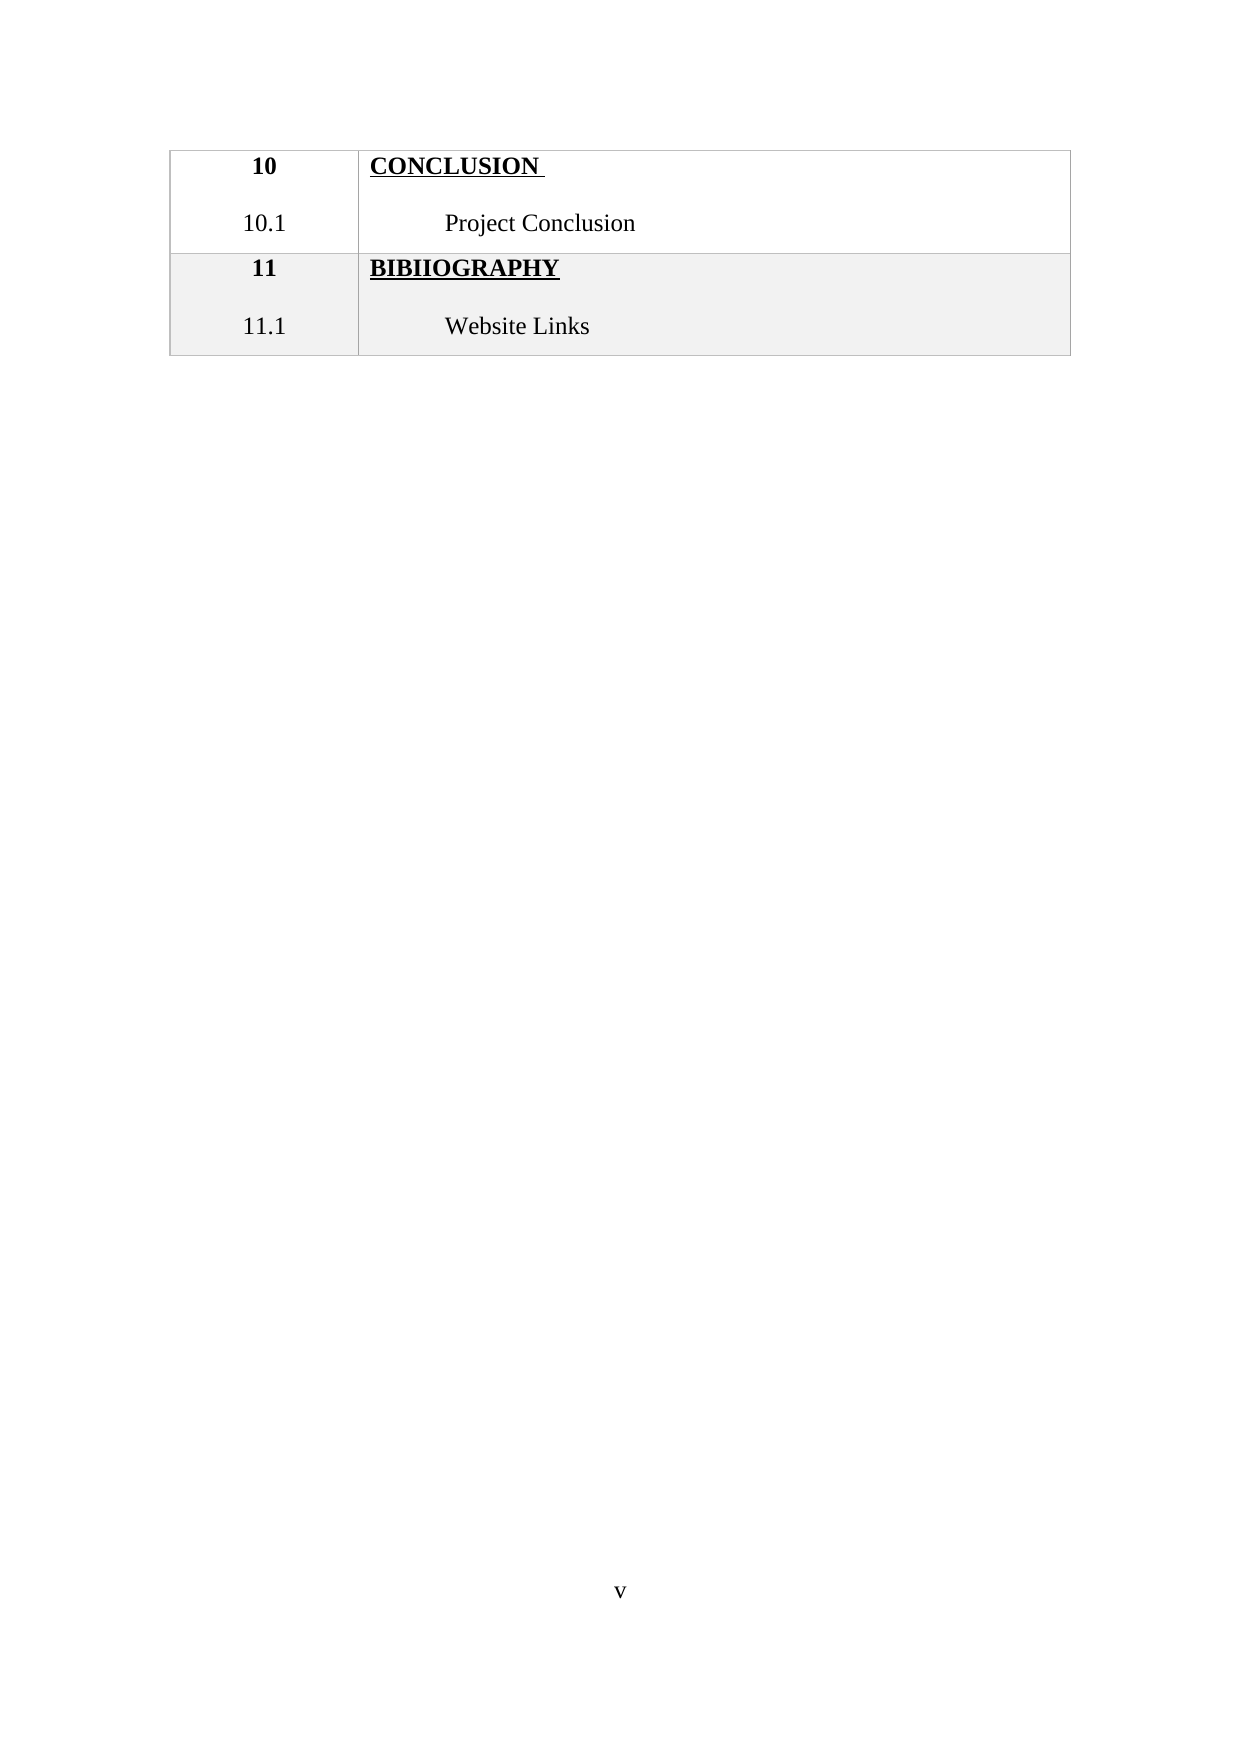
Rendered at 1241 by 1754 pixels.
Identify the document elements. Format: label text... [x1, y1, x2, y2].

table_cell CONCLUSION Project Conclusion [359, 151, 1070, 252]
table_cell 11 11.1 [171, 254, 358, 355]
table_cell BIBIIOGRAPHY Website Links [359, 254, 1070, 355]
table_cell 10 10.1 [171, 151, 358, 252]
